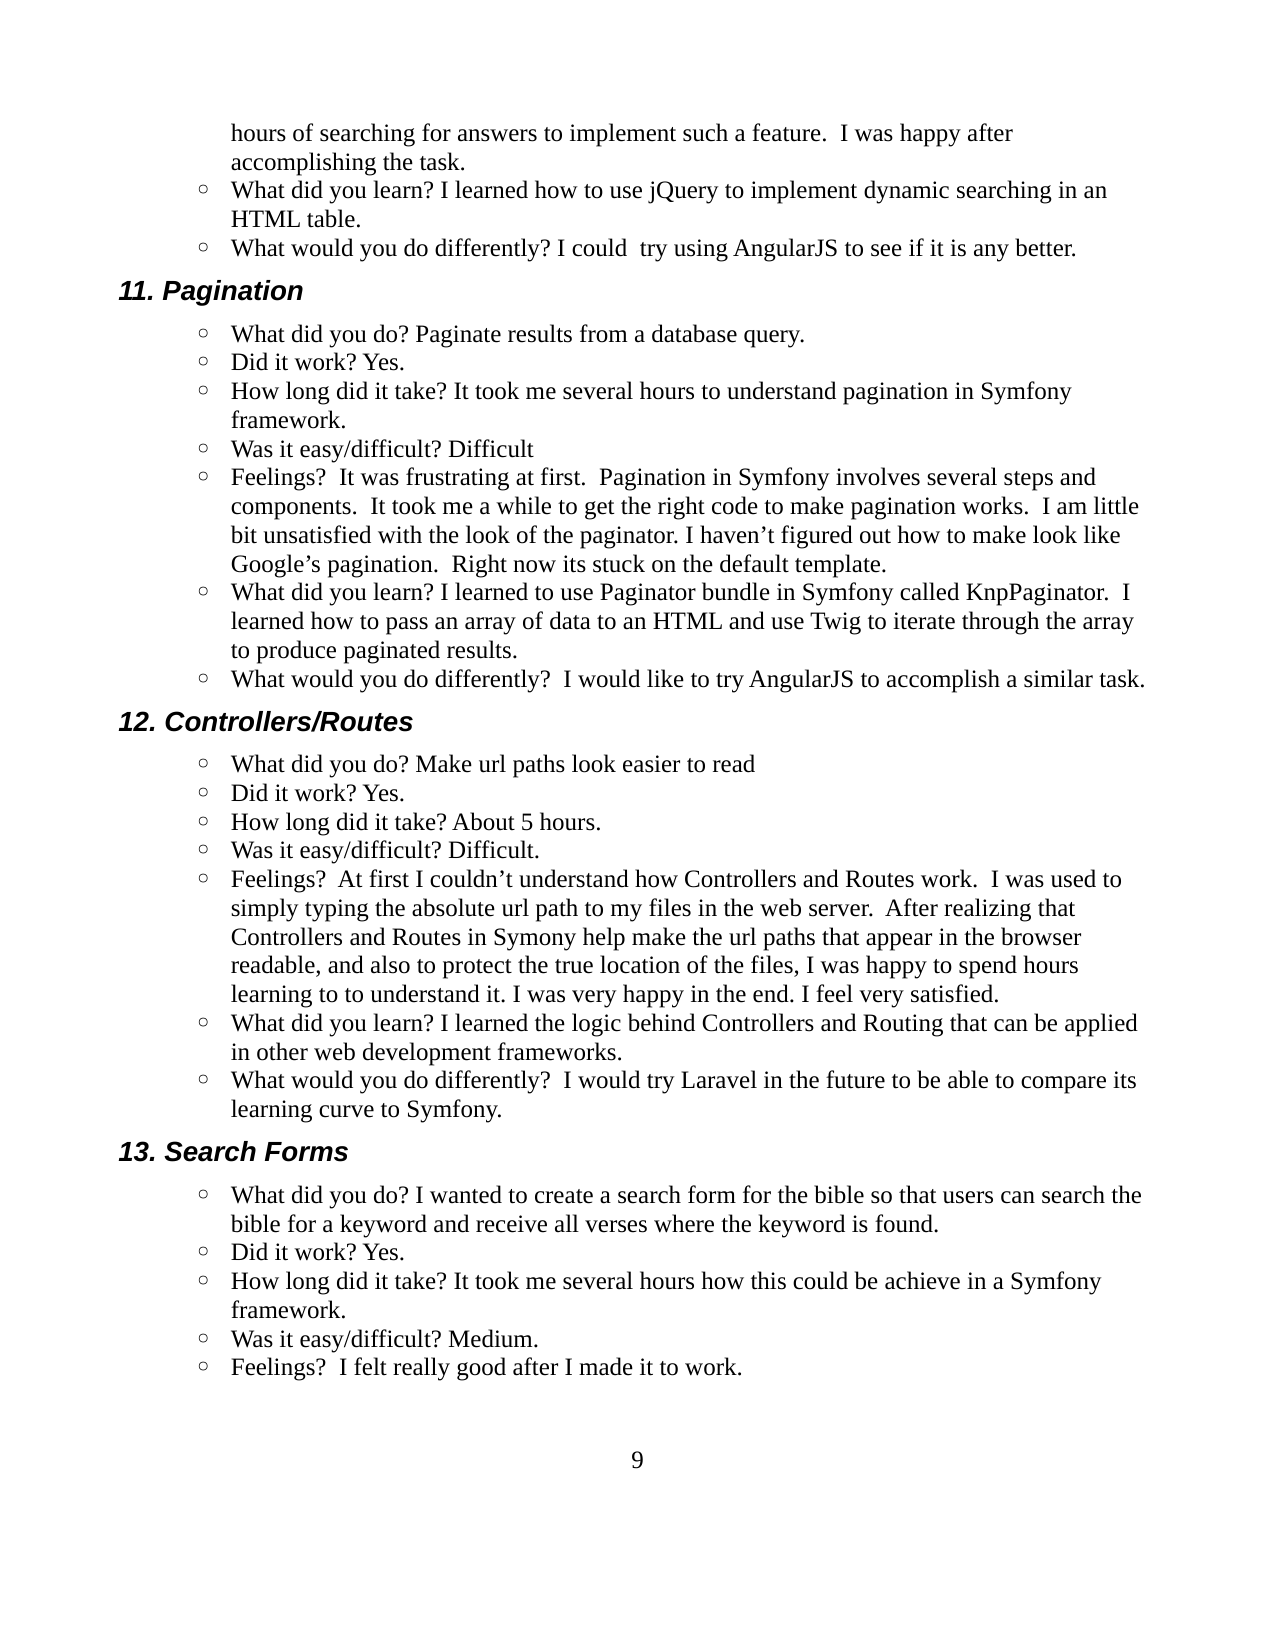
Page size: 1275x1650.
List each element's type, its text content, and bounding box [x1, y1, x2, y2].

list Feelings? At first I couldn’t understand how Controllers and Routes work. I was used to simply typing the absolute url path to my files in the web server. After realizing that Controllers and Routes in Symony help make the url paths that appear in the browser readable, and also to protect the true location of the files, I was happy to spend hours learning to to understand it. I was very happy in the end. I feel very satisfied. [193, 864, 1157, 1008]
list What did you do? I wanted to create a search form for the bible so that users can search the bible for a keyword and receive all verses where the keyword is found. [193, 1180, 1157, 1237]
list What did you do? Paginate results from a database query. [193, 319, 1157, 347]
list What did you learn? I learned how to use jQuery to implement dynamic searching in an HTML table. [193, 176, 1157, 233]
list Was it easy/difficult? Difficult [193, 434, 1157, 462]
list hours of searching for answers to implement such a feature. I was happy after accomplishing the task. [193, 118, 1157, 176]
list Did it work? Yes. [193, 778, 1157, 807]
subtitle 13. Search Forms [118, 1136, 1157, 1167]
list Was it easy/difficult? Medium. [193, 1324, 1157, 1352]
subtitle 11. Pagination [118, 274, 1157, 306]
list Did it work? Yes. [193, 1237, 1157, 1266]
list Was it easy/difficult? Difficult. [193, 836, 1157, 864]
list What would you do differently? I would like to try AngularJS to accomplish a similar task. [193, 664, 1157, 692]
list Feelings? It was frustrating at first. Pagination in Symfony involves several steps and components. It took me a while to get the right code to make pagination works. I am little bit unsatisfied with the look of the paginator. I haven’t figured out how to make look like Google’s pagination. Right now its stuck on the default template. [193, 462, 1157, 577]
list What did you learn? I learned to use Paginator bundle in Symfony called KnpPaginator. I learned how to pass an array of data to an HTML and use Twig to iterate through the array to produce paginated results. [193, 577, 1157, 664]
list How long did it take? About 5 hours. [193, 807, 1157, 836]
list How long did it take? It took me several hours how this could be achieve in a Symfony framework. [193, 1266, 1157, 1324]
list What would you do differently? I could try using AngularJS to see if it is any better. [193, 233, 1157, 262]
list How long did it take? It took me several hours to understand pagination in Symfony framework. [193, 376, 1157, 434]
list What would you do differently? I would try Laravel in the future to be able to compare its learning curve to Symfony. [193, 1066, 1157, 1123]
list Did it work? Yes. [193, 347, 1157, 376]
list What did you do? Make url paths look easier to read [193, 749, 1157, 778]
list What did you learn? I learned the logic behind Controllers and Routing that can be applied in other web development frameworks. [193, 1008, 1157, 1066]
list Feelings? I felt really good after I made it to work. [193, 1352, 1157, 1381]
subtitle 12. Controllers/Routes [118, 705, 1157, 737]
